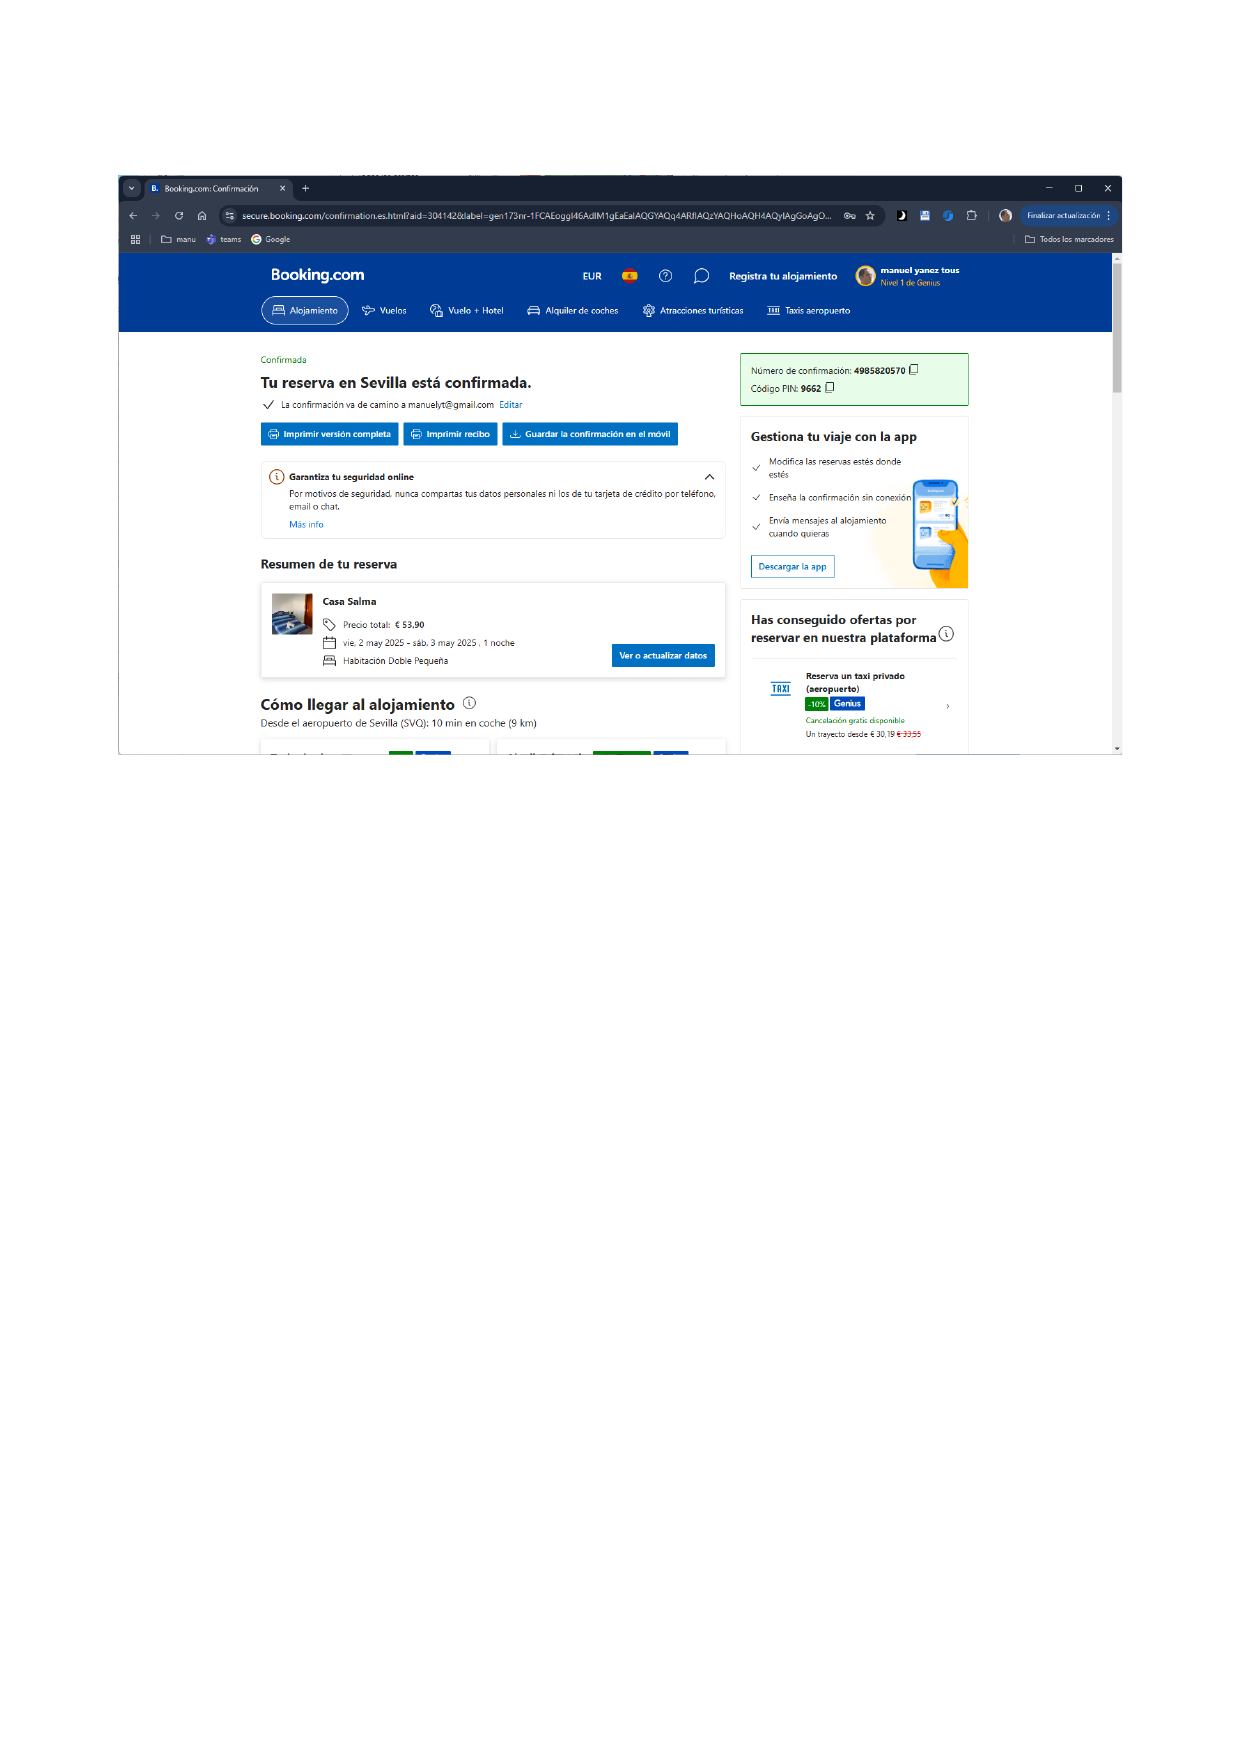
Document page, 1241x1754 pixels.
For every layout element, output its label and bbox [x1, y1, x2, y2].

picture [118, 175, 1123, 755]
